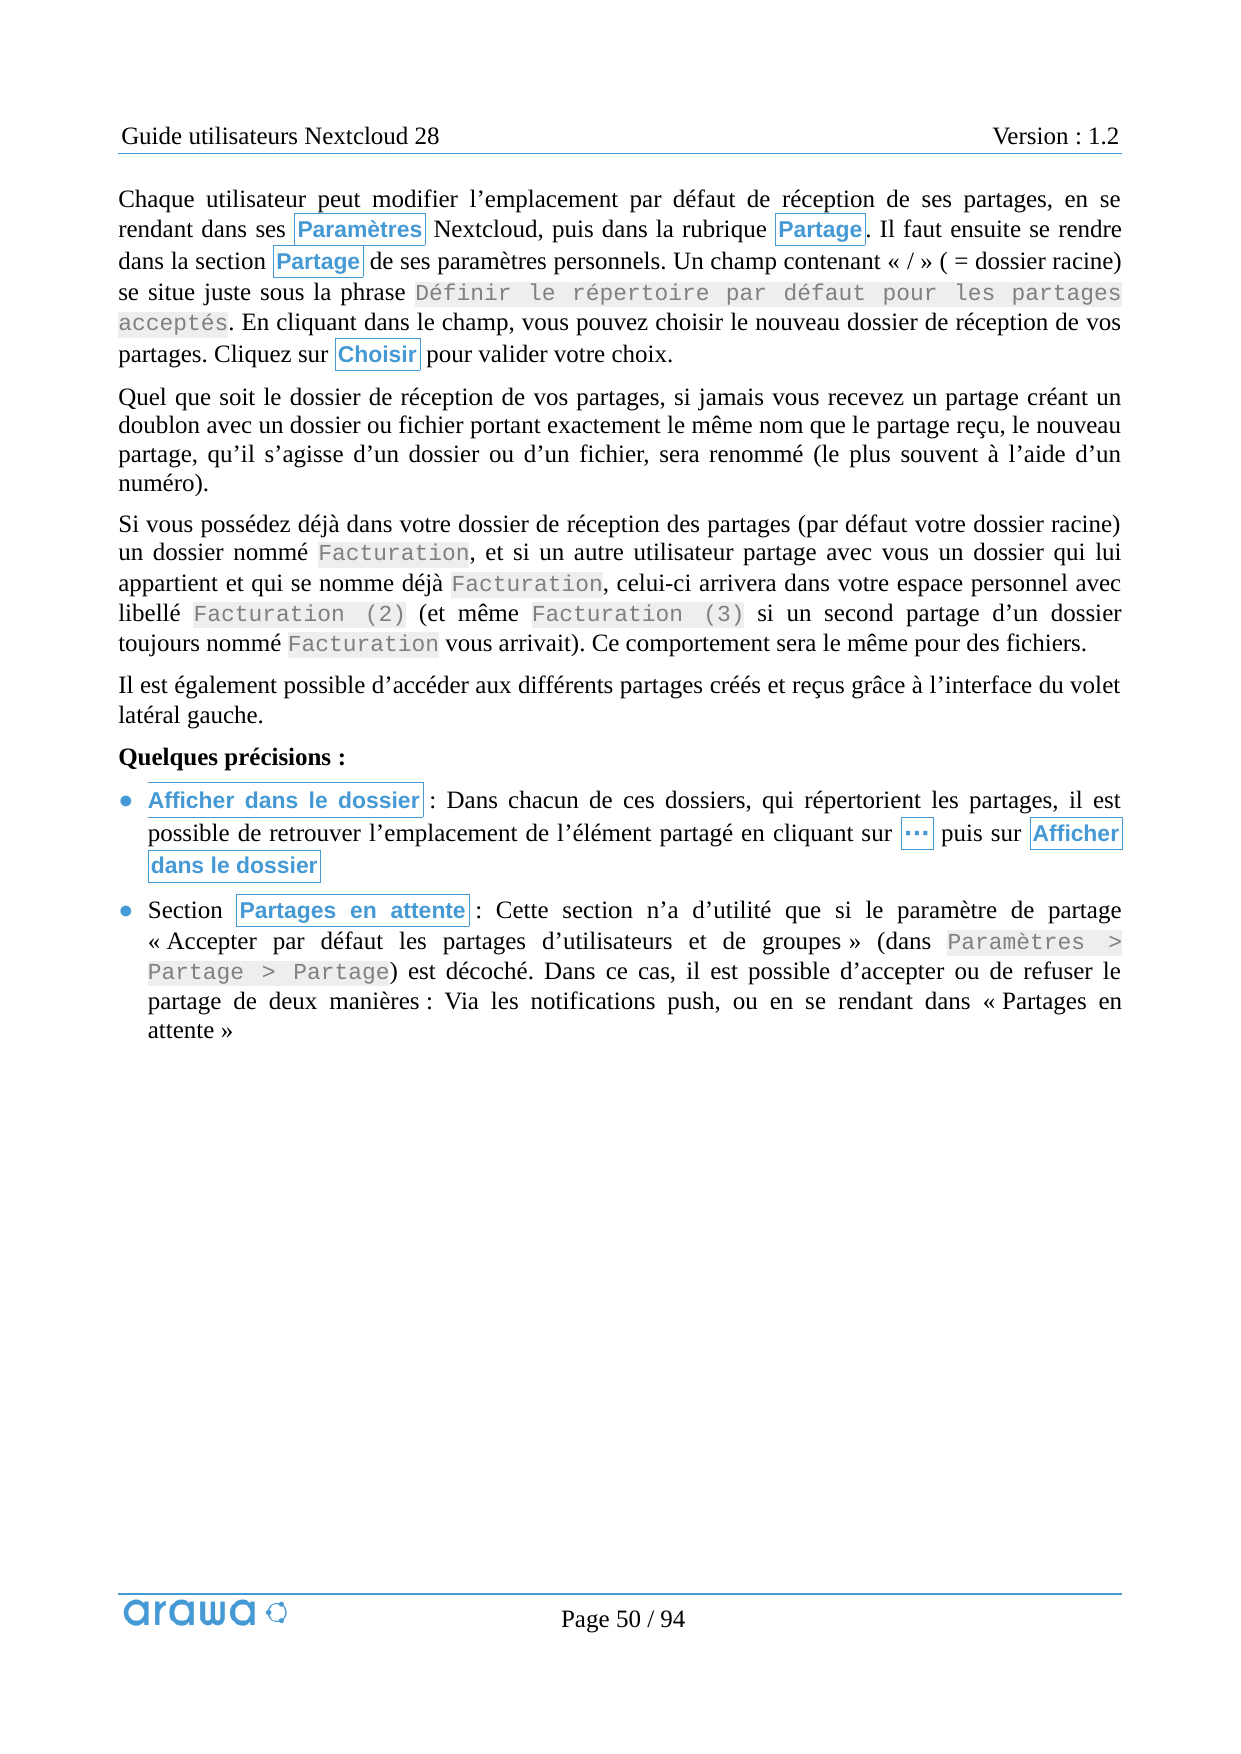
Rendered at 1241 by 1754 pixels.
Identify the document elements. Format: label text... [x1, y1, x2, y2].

text Si vous possédez déjà dans votre dossier de réception des partages (par défaut votre dossier racine) un dossier nommé Facturation, et si un autre utilisateur partage avec vous un dossier qui lui appartient et qui se nomme déjà Facturation, celui-ci arrivera dans votre espace personnel avec libellé Facturation (2) (et même Facturation (3) si un second partage d’un dossier toujours nommé Facturation vous arrivait). Ce comportement sera le même pour des fichiers. [118, 509, 1122, 658]
list Afficher dans le dossier : Dans chacun de ces dossiers, qui répertorient les partages, il est possible de retrouver l’emplacement de l’élément partagé en cliquant sur ⋅⋅⋅ puis sur Afficher dans le dossier [118, 782, 1122, 882]
text Quelques précisions : [118, 742, 1122, 771]
picture [121, 1597, 290, 1628]
text Il est également possible d’accéder aux différents partages créés et reçus grâce à l’interface du volet latéral gauche. [118, 670, 1122, 730]
list Section Partages en attente : Cette section n’a d’utilité que si le paramètre de partage « Accepter par défaut les partages d’utilisateurs et de groupes » (dans Paramètres > Partage > Partage) est décoché. Dans ce cas, il est possible d’accepter ou de refuser le partage de deux manières : Via les notifications push, ou en se rendant dans « Partages en attente » [118, 894, 1122, 1044]
text Chaque utilisateur peut modifier l’emplacement par défaut de réception de ses partages, en se rendant dans ses Paramètres Nextcloud, puis dans la rubrique Partage. Il faut ensuite se rendre dans la section Partage de ses paramètres personnels. Un champ contenant « / » ( = dossier racine) se situe juste sous la phrase Définir le répertoire par défaut pour les partages acceptés. En cliquant dans le champ, vous pouvez choisir le nouveau dossier de réception de vos partages. Cliquez sur Choisir pour valider votre choix. [118, 184, 1122, 370]
text Quel que soit le dossier de réception de vos partages, si jamais vous recevez un partage créant un doublon avec un dossier ou fichier portant exactement le même nom que le partage reçu, le nouveau partage, qu’il s’agisse d’un dossier ou d’un fichier, sera renommé (le plus souvent à l’aide d’un numéro). [118, 382, 1122, 497]
